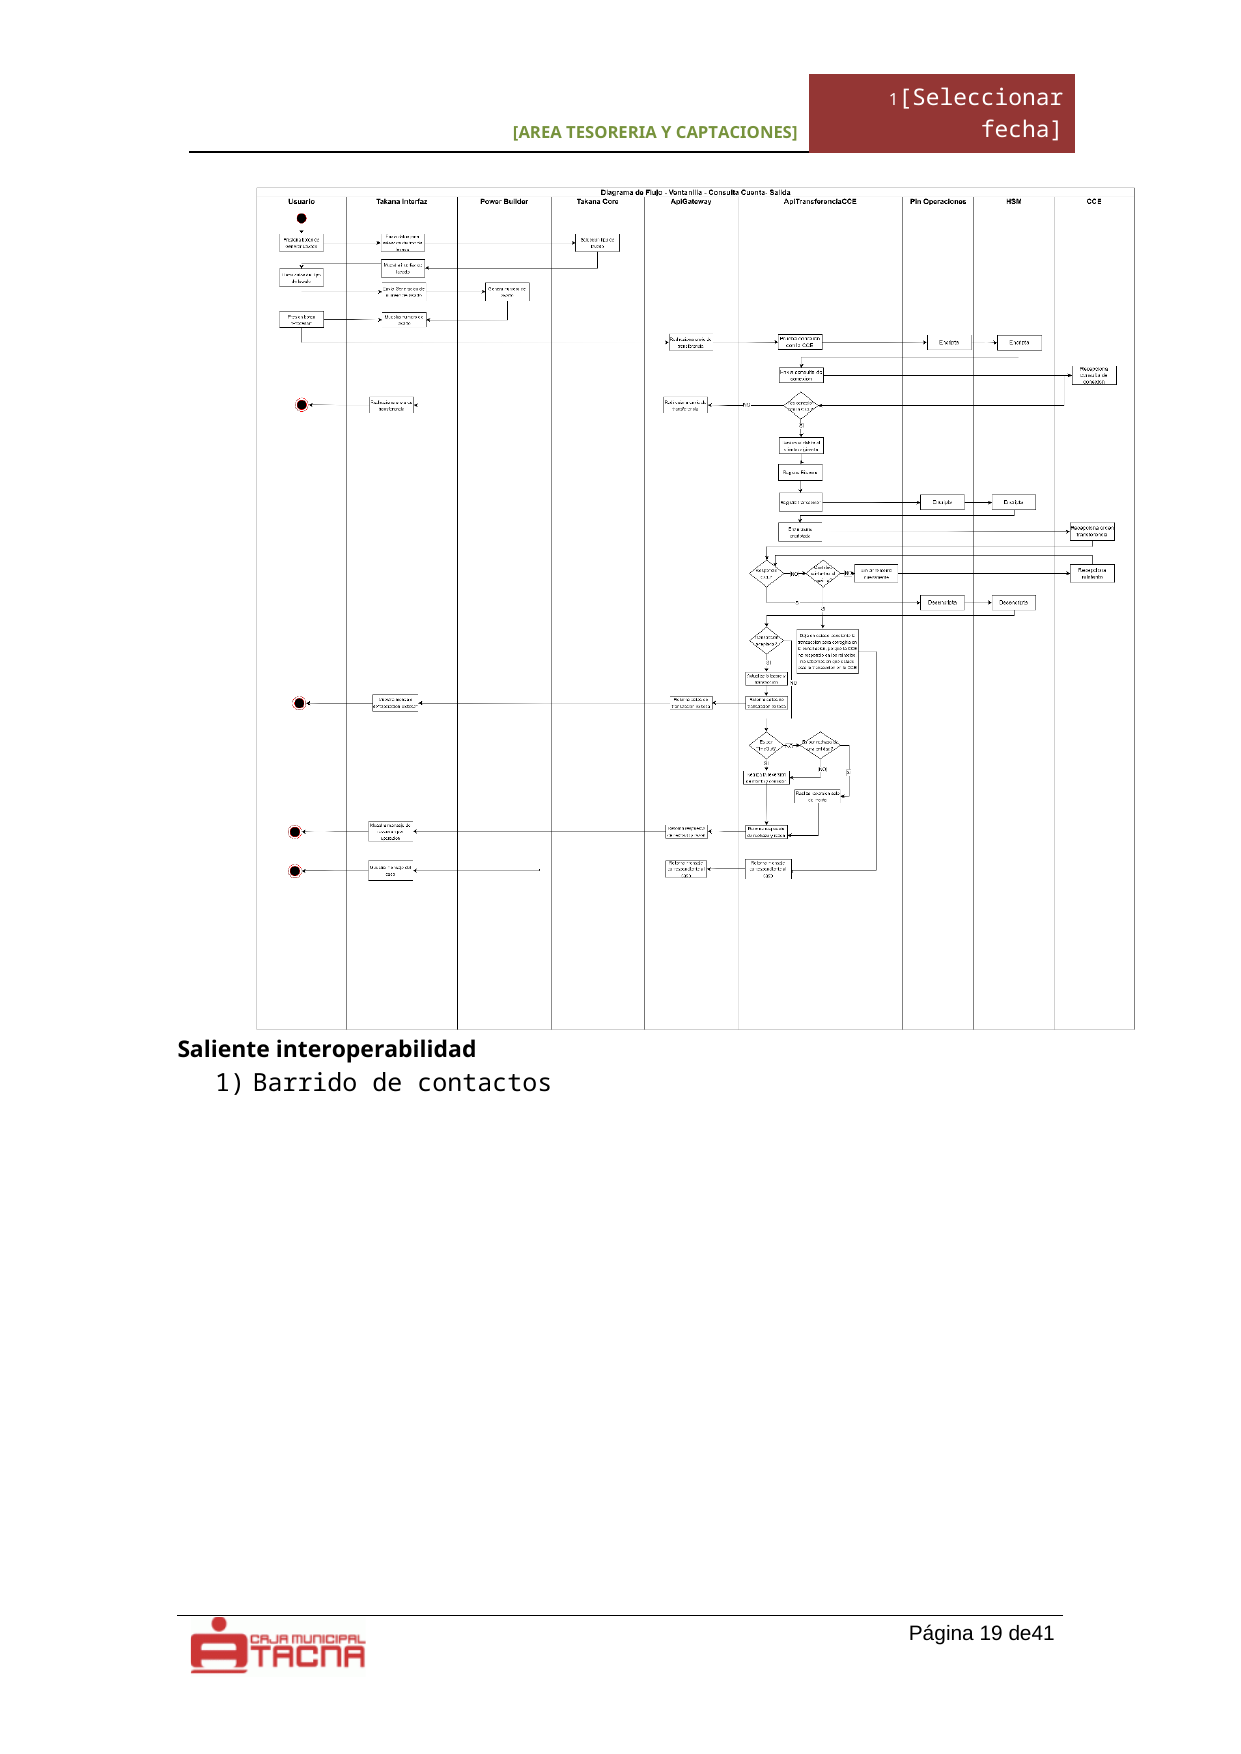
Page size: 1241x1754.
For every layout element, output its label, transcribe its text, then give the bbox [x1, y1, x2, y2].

subtitle Saliente interoperabilidad [177, 1033, 1063, 1065]
list Barrido de contactos [215, 1065, 1063, 1099]
